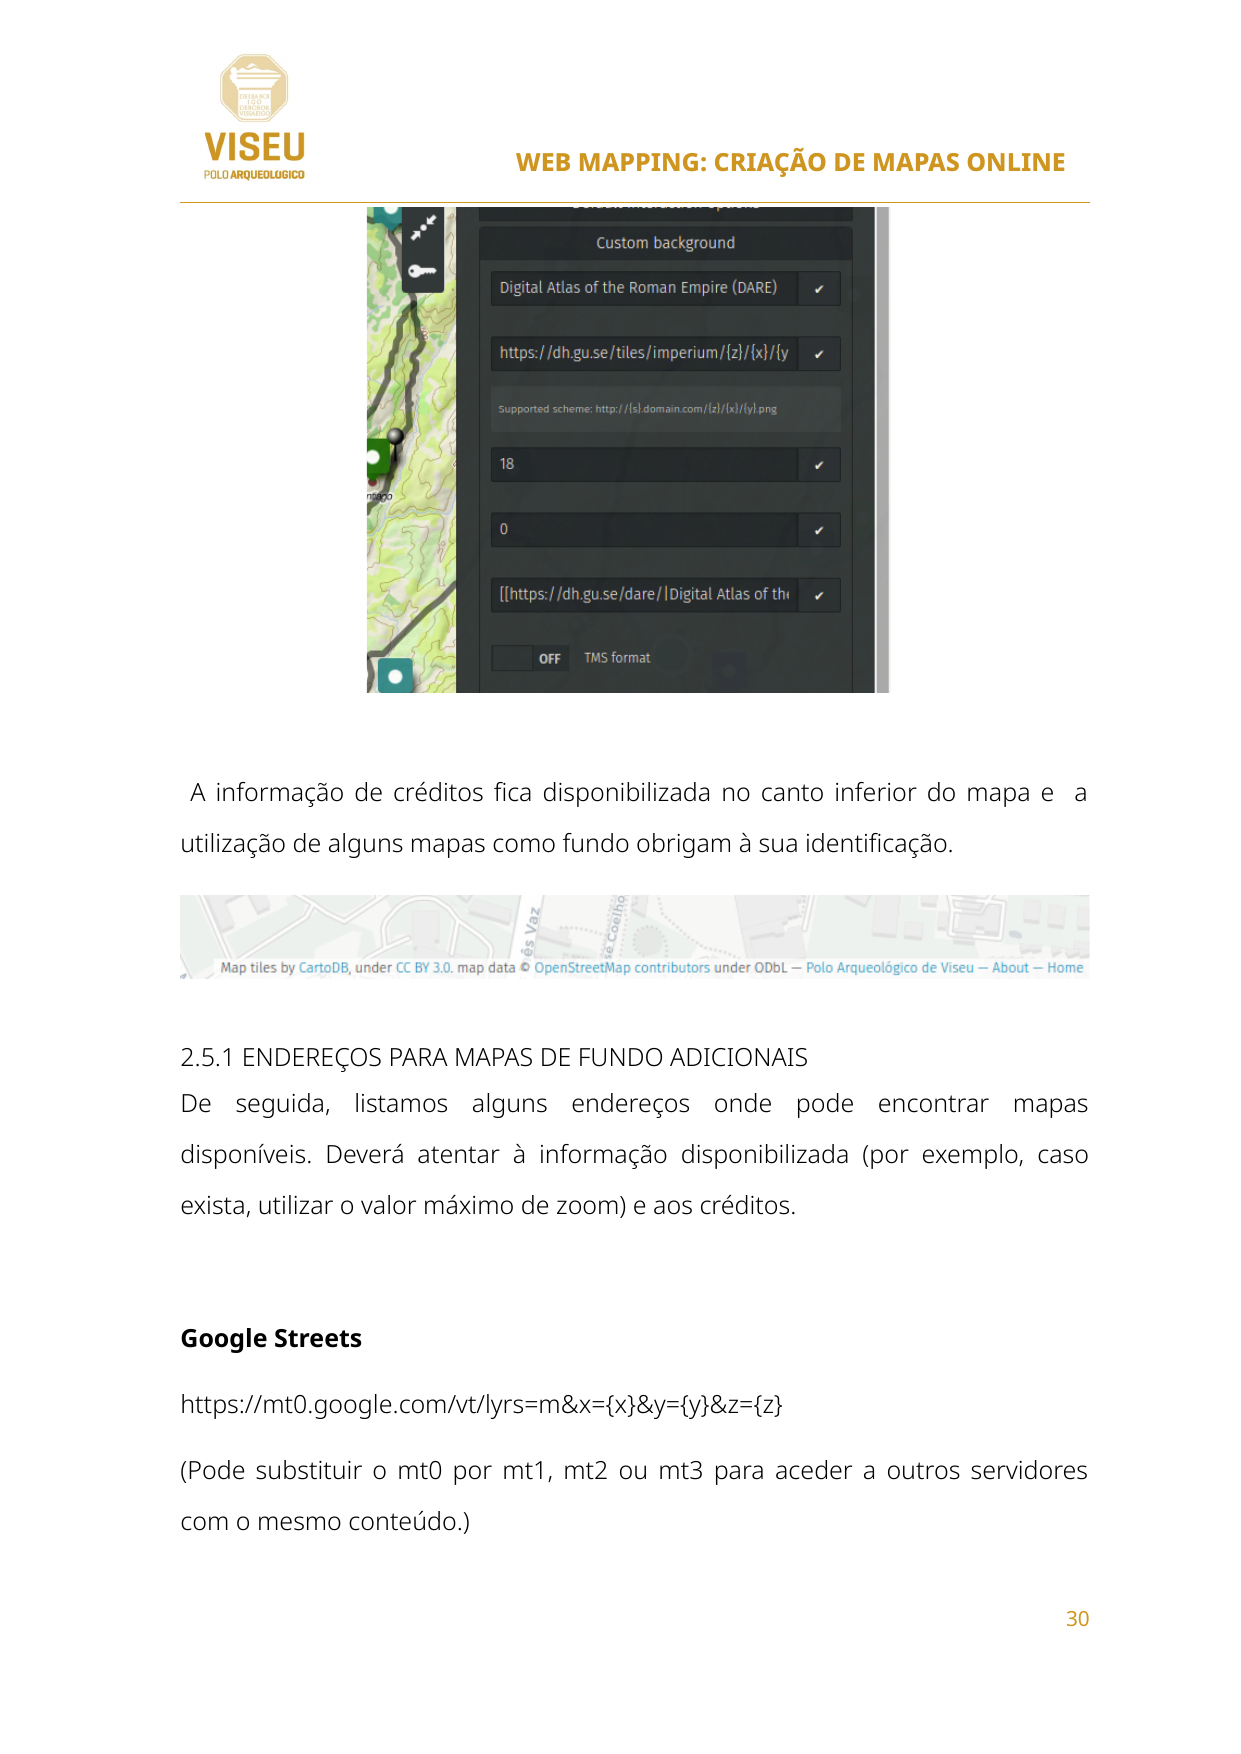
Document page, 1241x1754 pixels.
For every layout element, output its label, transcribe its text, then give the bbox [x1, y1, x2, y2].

text (Pode substituir o mt0 por mt1, mt2 ou mt3 para aceder a outros servidores com o mesmo conteúdo.) [180, 1452, 1090, 1537]
text Google Streets [180, 1321, 1090, 1355]
subtitle 2.5.1 Endereços para mapas de fundo adicionais [180, 1039, 1090, 1073]
text https://mt0.google.com/vt/lyrs=m&x={x}&y={y}&z={z} [180, 1387, 1090, 1421]
picture [366, 207, 891, 693]
picture [180, 895, 1090, 979]
text De seguida, listamos alguns endereços onde pode encontrar mapas disponíveis. Deverá atentar à informação disponibilizada (por exemplo, caso exista, utilizar o valor máximo de zoom) e aos créditos. [180, 1086, 1090, 1222]
text A informação de créditos fica disponibilizada no canto inferior do mapa e a utilização de alguns mapas como fundo obrigam à sua identificação. [180, 775, 1090, 860]
